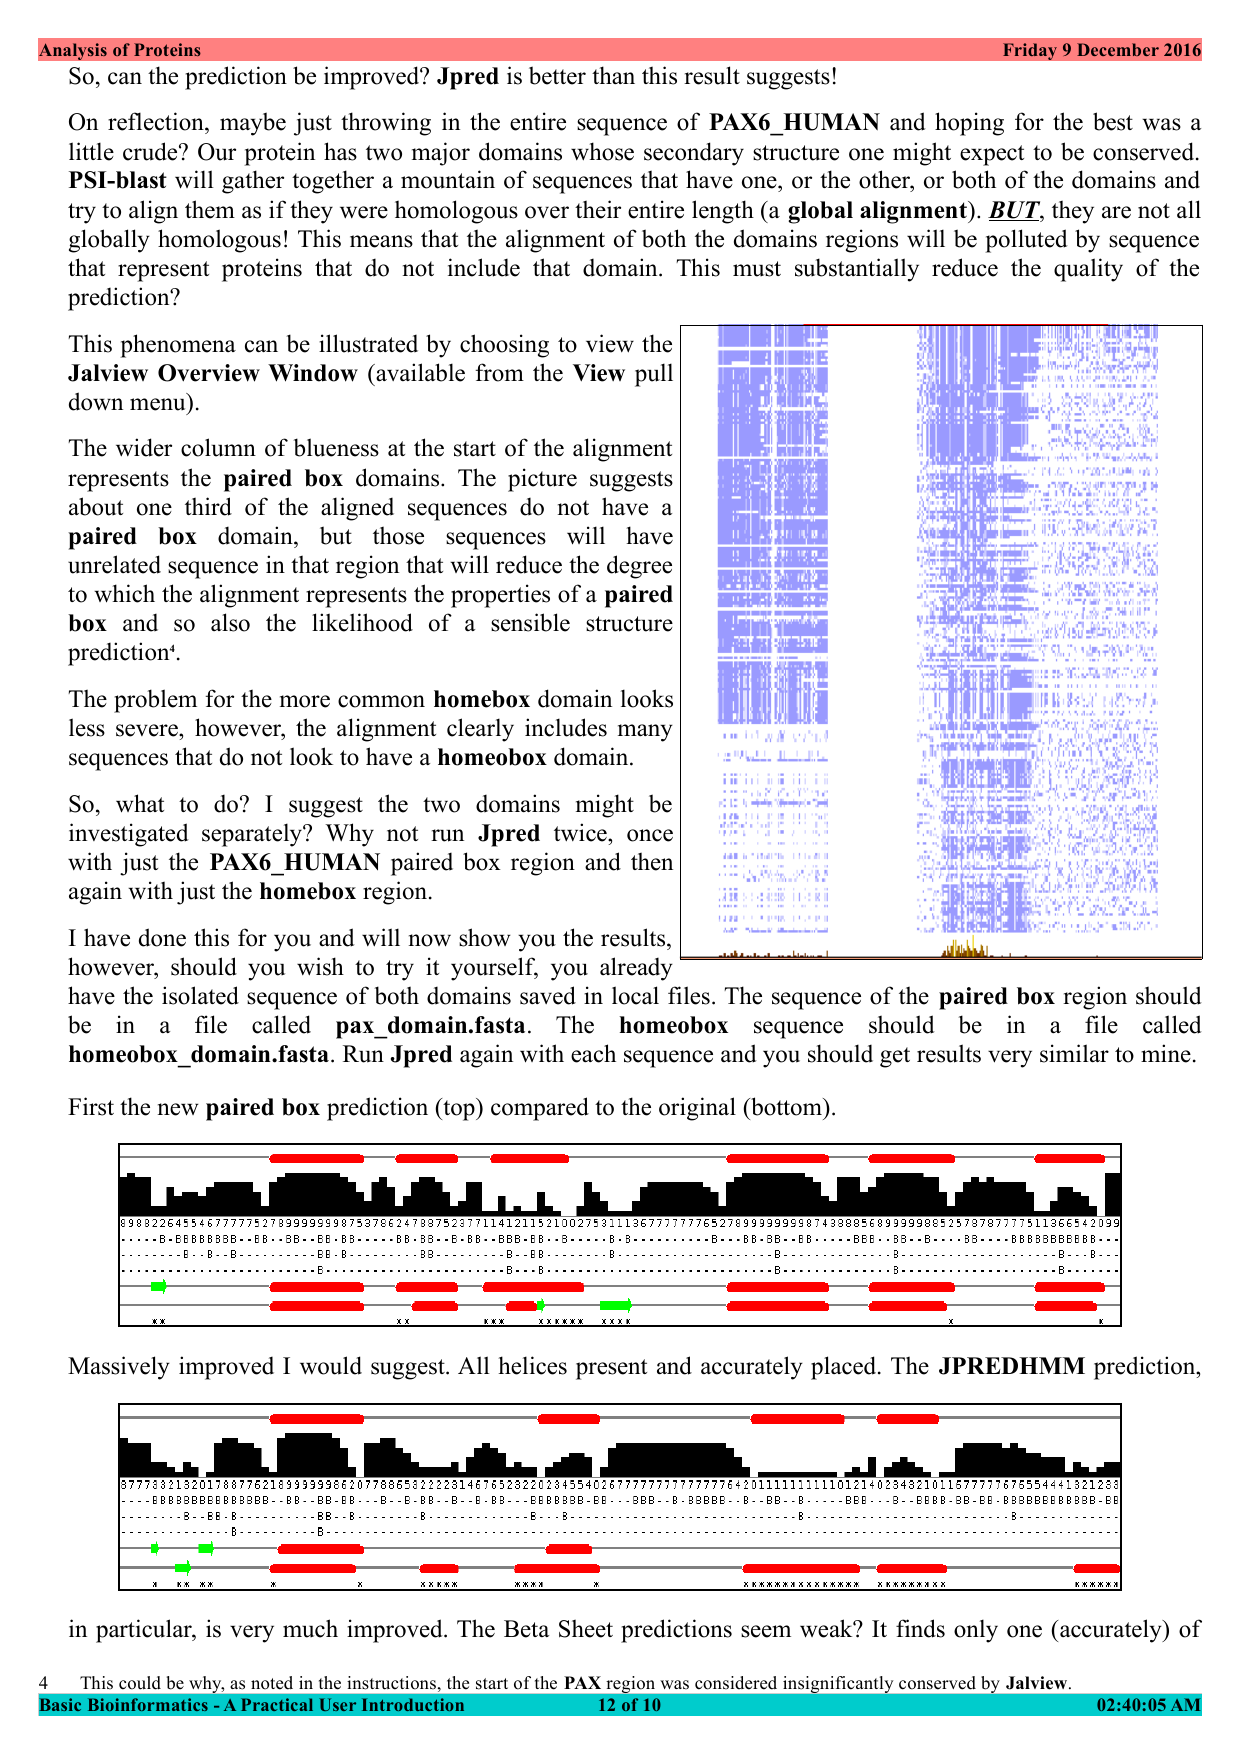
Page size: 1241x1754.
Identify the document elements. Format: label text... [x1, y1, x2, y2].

text I have done this for you and will now show you the results, however, should you wish to try it yourself, you already have the isolated sequence of both domains saved in local files. The sequence of the paired box region should be in a file called pax_domain.fasta. The homeobox sequence should be in a file called homeobox_domain.fasta. Run Jpred again with each sequence and you should get results very similar to mine. [68, 922, 1202, 1068]
text This could be why, as noted in the instructions, the start of the PAX region was considered insignificantly conserved by Jalview. [38, 1671, 1202, 1693]
text So, can the prediction be improved? Jpred is better than this result suggests! [68, 61, 1202, 89]
text This phenomena can be illustrated by choosing to view the Jalview Overview Window (available from the View pull down menu). [68, 328, 679, 416]
text On reflection, maybe just throwing in the entire sequence of PAX6_HUMAN and hoping for the best was a little crude? Our protein has two major domains whose secondary structure one might expect to be conserved. PSI-blast will gather together a mountain of sequences that have one, or the other, or both of the domains and try to align them as if they were homologous over their entire length (a global alignment). BUT, they are not all globally homologous! This means that the alignment of both the domains regions will be polluted by sequence that represent proteins that do not include that domain. This must substantially reduce the quality of the prediction? [68, 107, 1202, 311]
text The problem for the more common homebox domain looks less severe, however, the alignment clearly includes many sequences that do not look to have a homeobox domain. [68, 683, 679, 771]
text So, what to do? I suggest the two domains might be investigated separately? Why not run Jpred twice, once with just the PAX6_HUMAN paired box region and then again with just the homebox region. [68, 788, 679, 905]
picture [681, 326, 1202, 959]
picture [120, 1405, 1120, 1589]
picture [120, 1145, 1120, 1325]
text First the new paired box prediction (top) compared to the original (bottom). [68, 1091, 1202, 1120]
text The wider column of blueness at the start of the alignment represents the paired box domains. The picture suggests about one third of the aligned sequences do not have a paired box domain, but those sequences will have unrelated sequence in that region that will reduce the degree to which the alignment represents the properties of a paired box and so also the likelihood of a sensible structure prediction. [68, 433, 679, 666]
text Massively improved I would suggest. All helices present and accurately placed. The JPREDHMM prediction, in particular, is very much improved. The Beta Sheet predictions seem weak? It finds only one (accurately) of [68, 1144, 1202, 1643]
